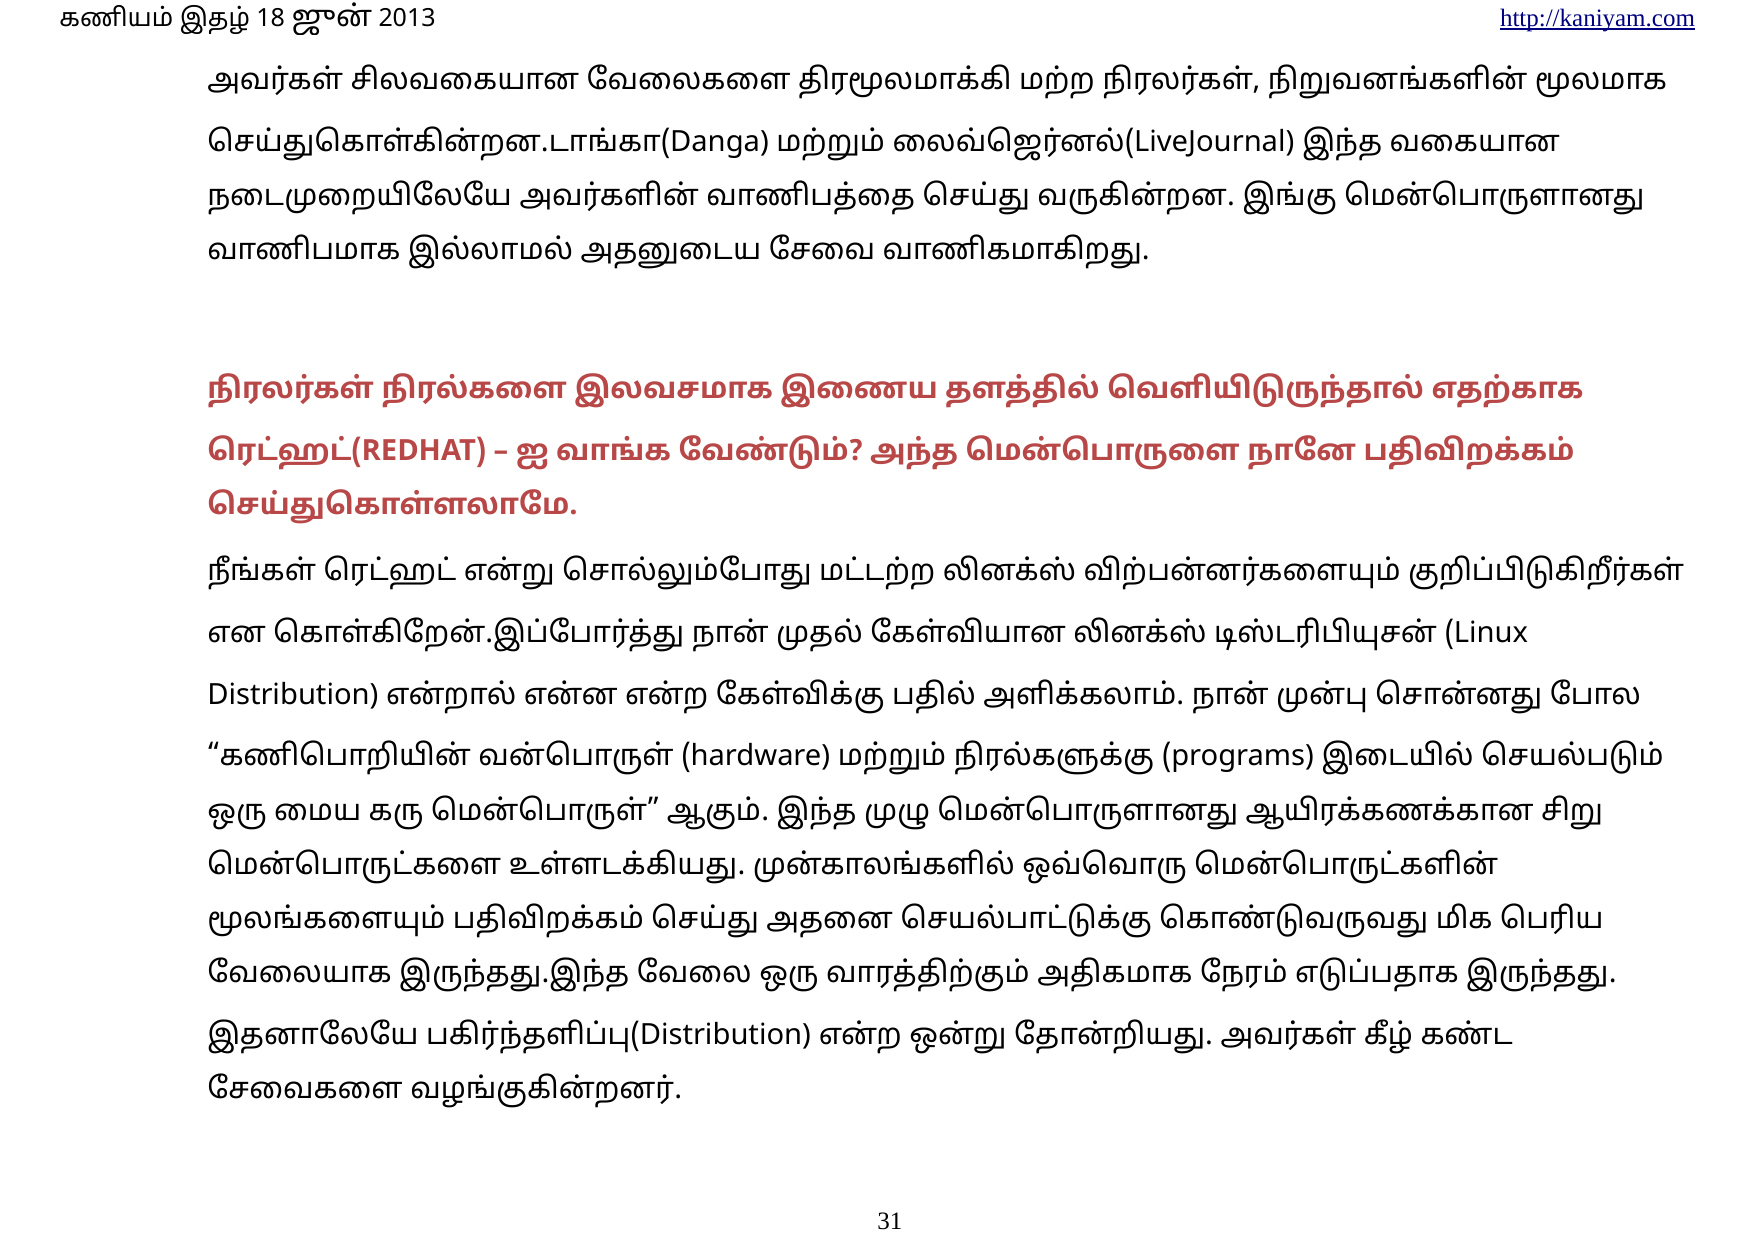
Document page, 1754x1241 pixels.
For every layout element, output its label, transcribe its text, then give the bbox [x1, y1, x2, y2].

text நிரலர்கள் நிரல்களை இலவசமாக இணைய தளத்தில் வெளியிடுருந்தால் எதற்காக ரெட்ஹட்(REDHAT) – ஐ வாங்க வேண்டும்? அந்த மென்பொருளை நானே பதிவிறக்கம் செய்துகொள்ளலாமே. [207, 373, 1695, 525]
text நீங்கள் ரெட்ஹட் என்று சொல்லும்போது மட்டற்ற லினக்ஸ் விற்பன்னர்களையும் குறிப்பிடுகிறீர்கள் என கொள்கிறேன்.இப்போர்த்து நான் முதல் கேள்வியான லினக்ஸ் டிஸ்டரிபியுசன் (Linux Distribution) என்றால் என்ன என்ற கேள்விக்கு பதில் அளிக்கலாம். நான் முன்பு சொன்னது போல “கணிபொறியின் வன்பொருள் (hardware) மற்றும் நிரல்களுக்கு (programs) இடையில் செயல்படும் ஒரு மைய கரு மென்பொருள்” ஆகும். இந்த முழு மென்பொருளானது ஆயிரக்கணக்கான சிறு மென்பொருட்களை உள்ளடக்கியது. முன்காலங்களில் ஒவ்வொரு மென்பொருட்களின் மூலங்களையும் பதிவிறக்கம் செய்து அதனை செயல்பாட்டுக்கு கொண்டுவருவது மிக பெரிய வேலையாக இருந்தது.இந்த வேலை ஒரு வாரத்திற்கும் அதிகமாக நேரம் எடுப்பதாக இருந்தது. இதனாலேயே பகிர்ந்தளிப்பு(Distribution) என்ற ஒன்று தோன்றியது. அவர்கள் கீழ் கண்ட சேவைகளை வழங்குகின்றனர். [207, 555, 1695, 1109]
text அவர்கள் சிலவகையான வேலைகளை திரமூலமாக்கி மற்ற நிரலர்கள், நிறுவனங்களின் மூலமாக செய்துகொள்கின்றன.டாங்கா(Danga) மற்றும் லைவ்ஜெர்னல்(LiveJournal) இந்த வகையான நடைமுறையிலேயே அவர்களின் வாணிபத்தை செய்து வருகின்றன. இங்கு மென்பொருளானது வாணிபமாக இல்லாமல் அதனுடைய சேவை வாணிகமாகிறது. [207, 64, 1695, 270]
